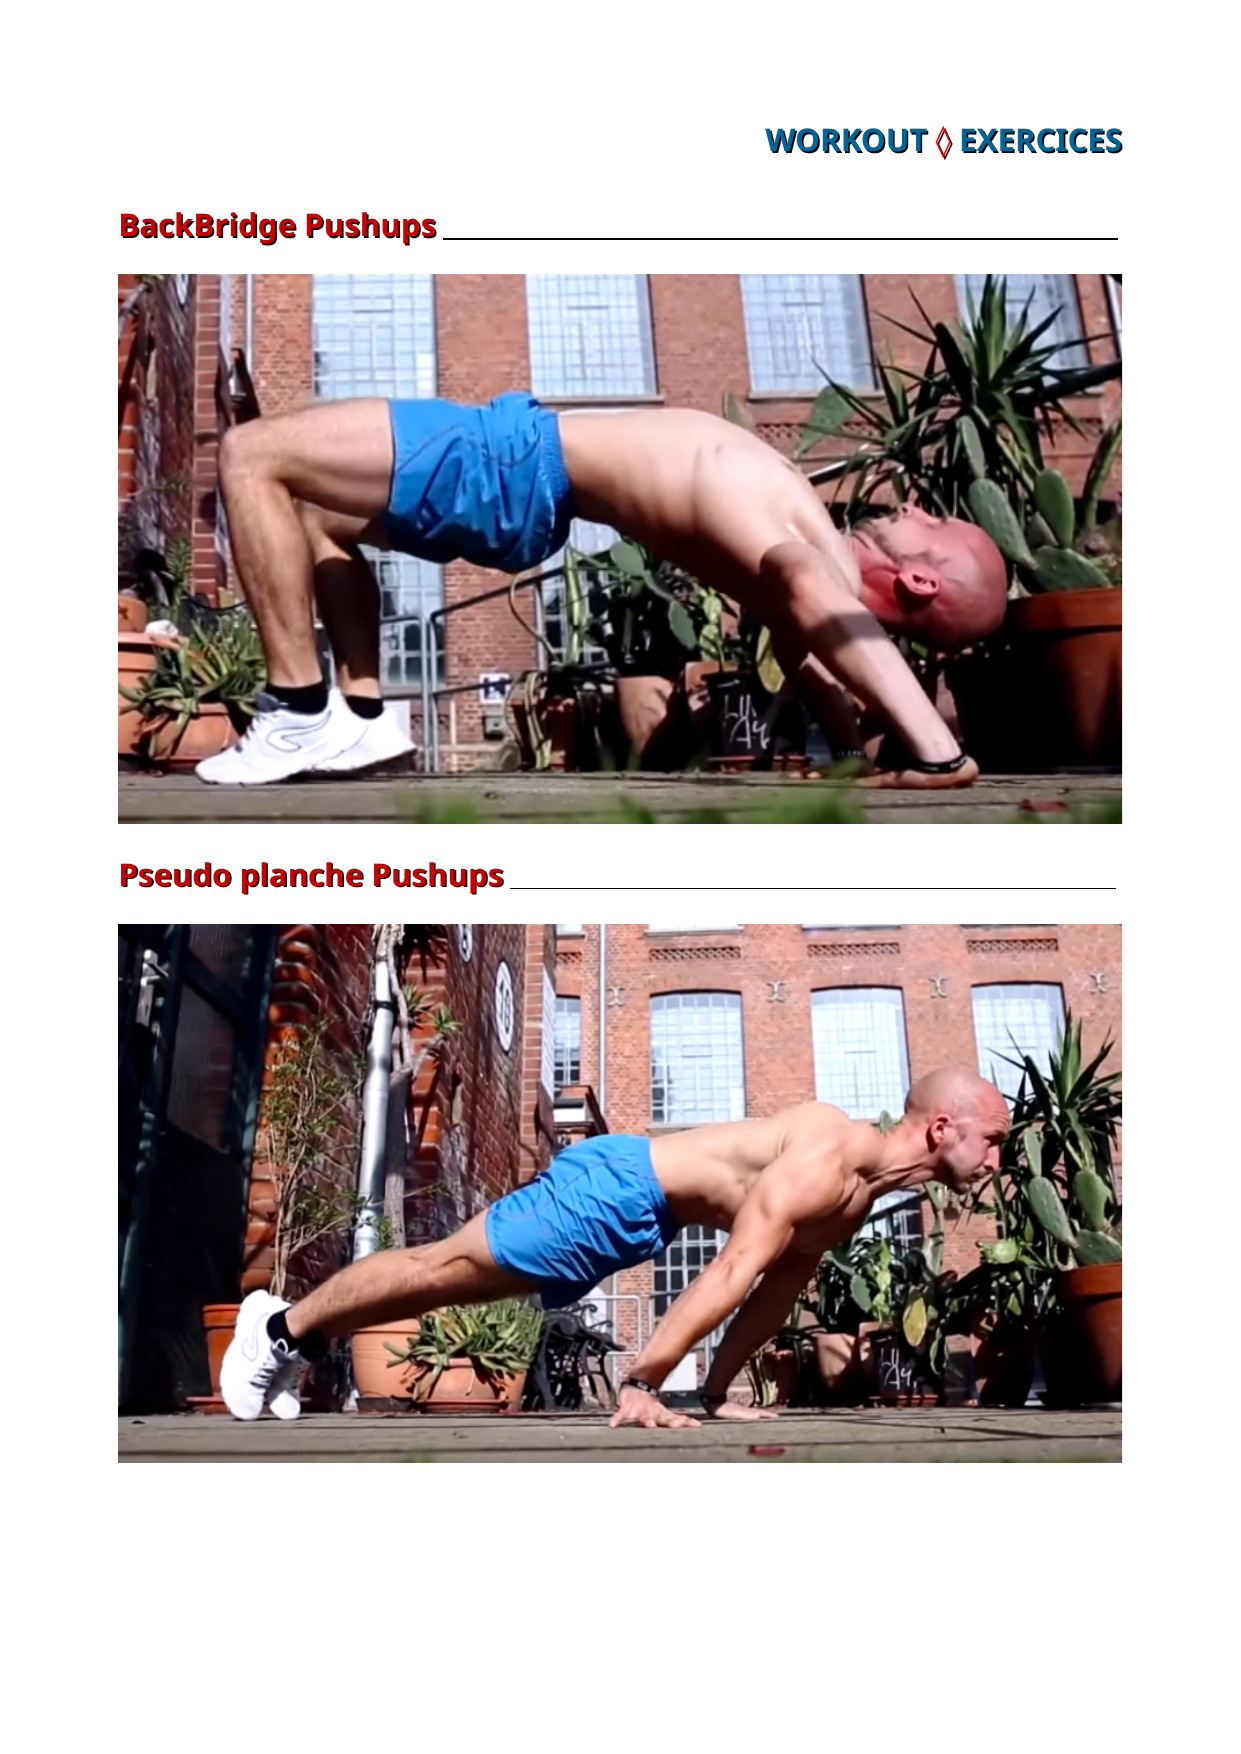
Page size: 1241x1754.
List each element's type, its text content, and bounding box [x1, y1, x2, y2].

picture [118, 924, 1123, 1463]
text Pseudo planche Pushups [118, 853, 1122, 895]
text WORKOUT ◊ EXERCICES [118, 118, 1122, 161]
text BackBridge Pushups [118, 203, 1122, 246]
picture [118, 274, 1123, 824]
